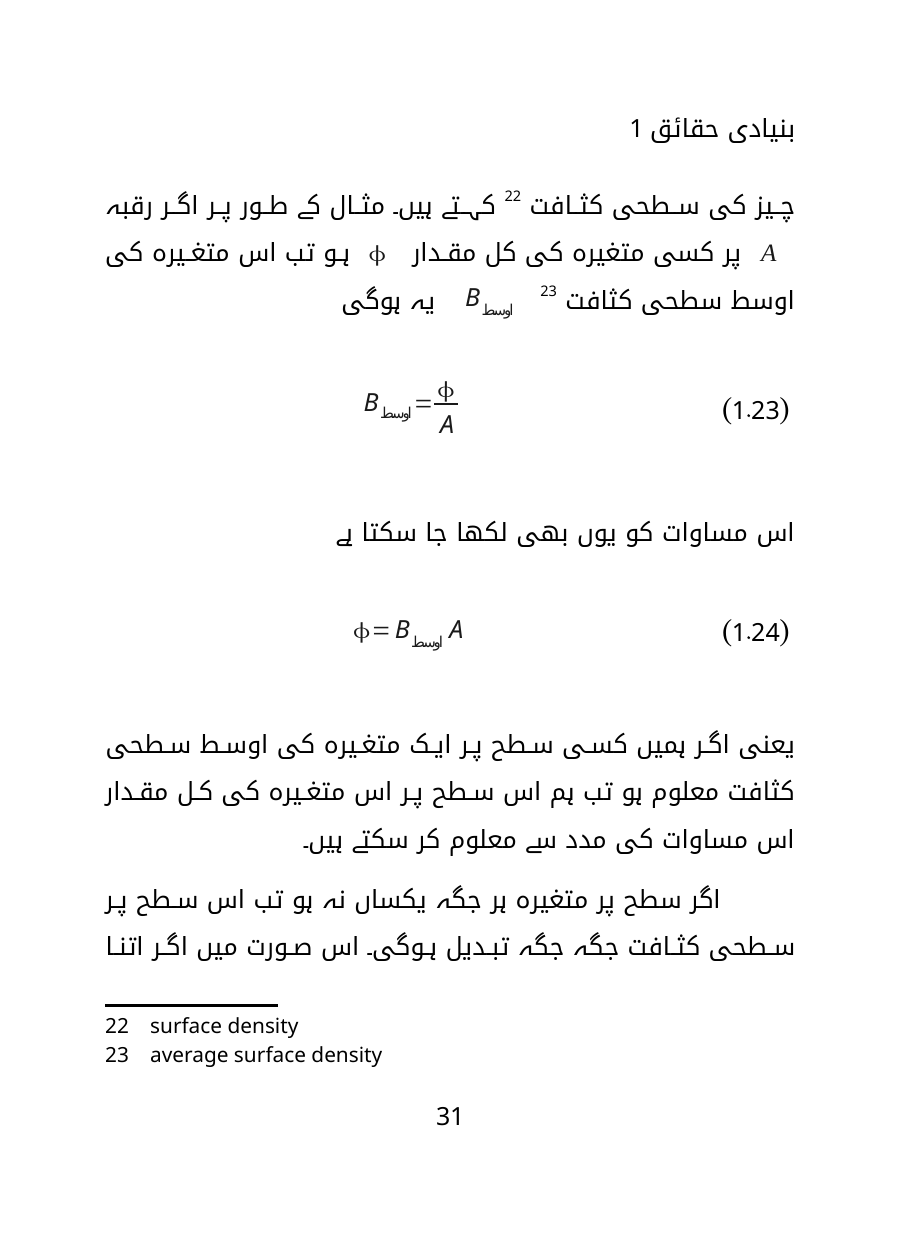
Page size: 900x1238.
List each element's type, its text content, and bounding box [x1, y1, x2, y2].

text یعنی اگر ہمیں کسی سطح پر ایک متغیرہ کی اوسط سطحی کثافت معلوم ہو تب ہم اس سطح پر اس متغیرہ کی کل مقدار اس مساوات کی مدد سے معلوم کر سکتے ہیں۔ [105, 721, 795, 863]
text average surface density [105, 1040, 795, 1068]
text اگر سطح پر متغیرہ ہر جگہ یکساں نہ ہو تب اس سطح پر سطحی کثافت جگہ جگہ تبدیل ہوگی۔ اس صورت میں اگر اتنا چھوٹا رقبہ لیا جائے کہ اس پر متغیرہ یکساں تصور کیا جا سکے تب اس نکتہ پر سطحی کثافت یوں حاصل ہوگی [105, 876, 795, 971]
table_header [105, 371, 706, 463]
table_header (1.23) [706, 371, 795, 463]
text اکائی رقبہ کی سطح پر کسی چیز کی کل مقدار کو اس چیز کی سطحی کثافت کہتے ہیں۔ مثال کے طور پر اگر رقبہپر کسی متغیرہ کی کل مقدار ہو تب اس متغیرہ کی اوسط سطحی کثافت یہ ہوگی [105, 182, 795, 324]
table_header (1.24) [706, 603, 795, 675]
text surface density [105, 1012, 795, 1040]
text اس مساوات کو یوں بھی لکھا جا سکتا ہے [105, 509, 795, 557]
table_header [105, 603, 706, 675]
